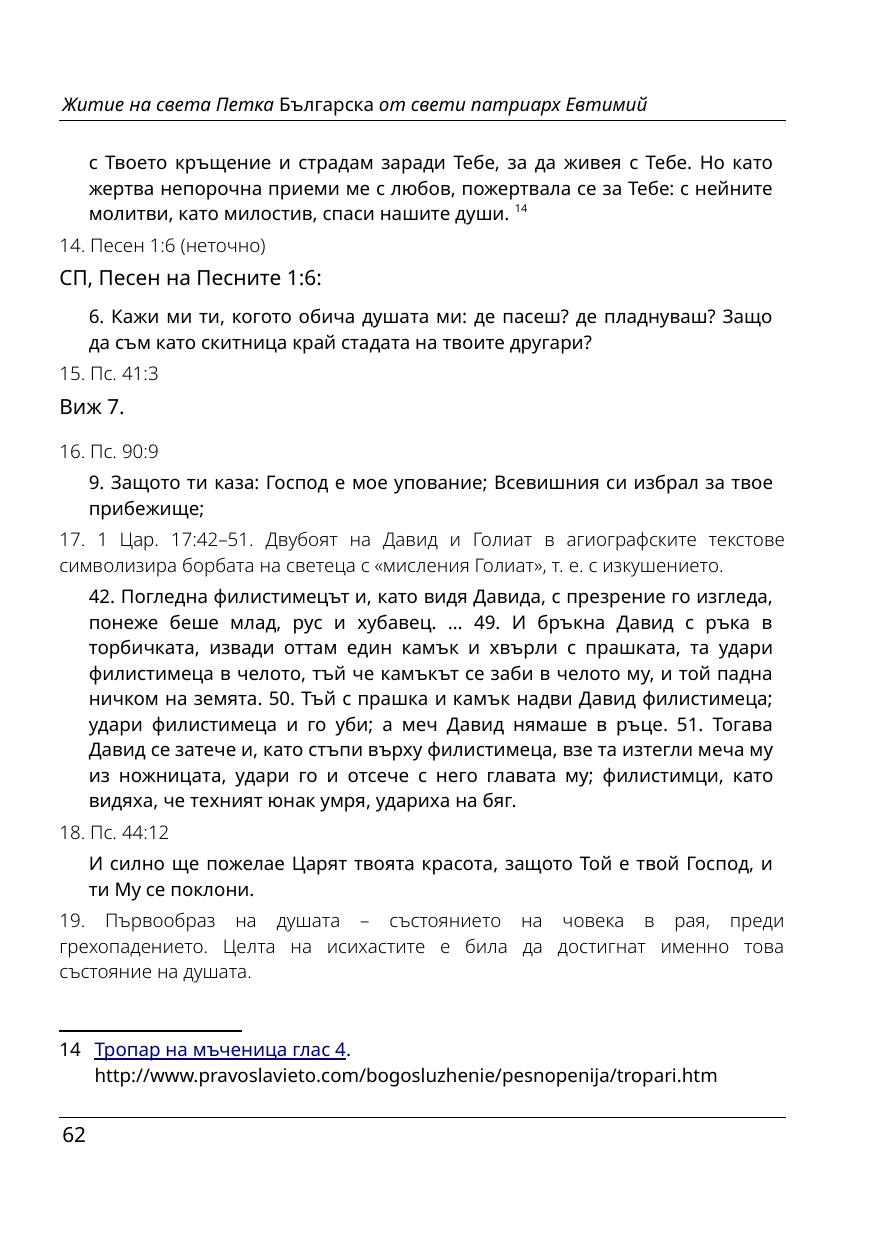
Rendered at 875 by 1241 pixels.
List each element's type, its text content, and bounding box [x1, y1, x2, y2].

text 15. Пс. 41:3 [59, 361, 786, 386]
text Тропар на мъченица глас 4. http://www.pravoslavieto.com/bogosluzhenie/pesnopenija/tropari.htm [59, 1037, 786, 1088]
text 42. Погледна филистимецът и, като видя Давида, с презрение го изгледа, понеже беше млад, рус и хубавец. … 49. И бръкна Давид с ръка в торбичката, извади оттам един камък и хвърли с прашката, та удари филистимеца в челото, тъй че камъкът се заби в челото му, и той падна ничком на земята. 50. Тъй с прашка и камък надви Давид филистимеца; удари филистимеца и го уби; а меч Давид нямаше в ръце. 51. Тогава Давид се затече и, като стъпи върху филистимеца, взе та изтегли меча му из ножницата, удари го и отсече с него главата му; филистимци, като видяха, че техният юнак умря, удариха на бяг. [88, 583, 774, 813]
text 16. Пс. 90:9 [59, 438, 786, 463]
text СП, Песен на Песните 1:6: [59, 263, 786, 292]
text с Твоето кръщение и страдам заради Тебе, за да живея с Тебе. Но като жертва непорочна приеми ме с любов, пожертвала се за Тебе: с нейните молитви, като милостив, спаси нашите души. [88, 149, 774, 226]
text 9. Защото ти каза: Господ е мое упование; Всевишния си избрал за твое прибежище; [88, 469, 774, 521]
text Виж 7. [59, 392, 786, 420]
text И силно ще пожелае Царят твоята красота, защото Той е твой Господ, и ти Му се поклони. [88, 851, 774, 902]
text 17. 1 Цар. 17:42–51. Двубоят на Давид и Голиат в агиографските текстове символизира борбата на светеца с «мисления Голиат», т. е. с изкушението. [59, 526, 786, 577]
text 18. Пс. 44:12 [59, 819, 786, 844]
text 14. Песен 1:6 (неточно) [59, 232, 786, 257]
text 6. Кажи ми ти, когото обича душата ми: де пасеш? де пладнуваш? Защо да съм като скитница край стадата на твоите другари? [88, 303, 774, 354]
text 19. Първообраз на душата – състоянието на човека в рая, преди грехопадението. Целта на исихастите е била да достигнат именно това състояние на душата. [59, 907, 786, 984]
